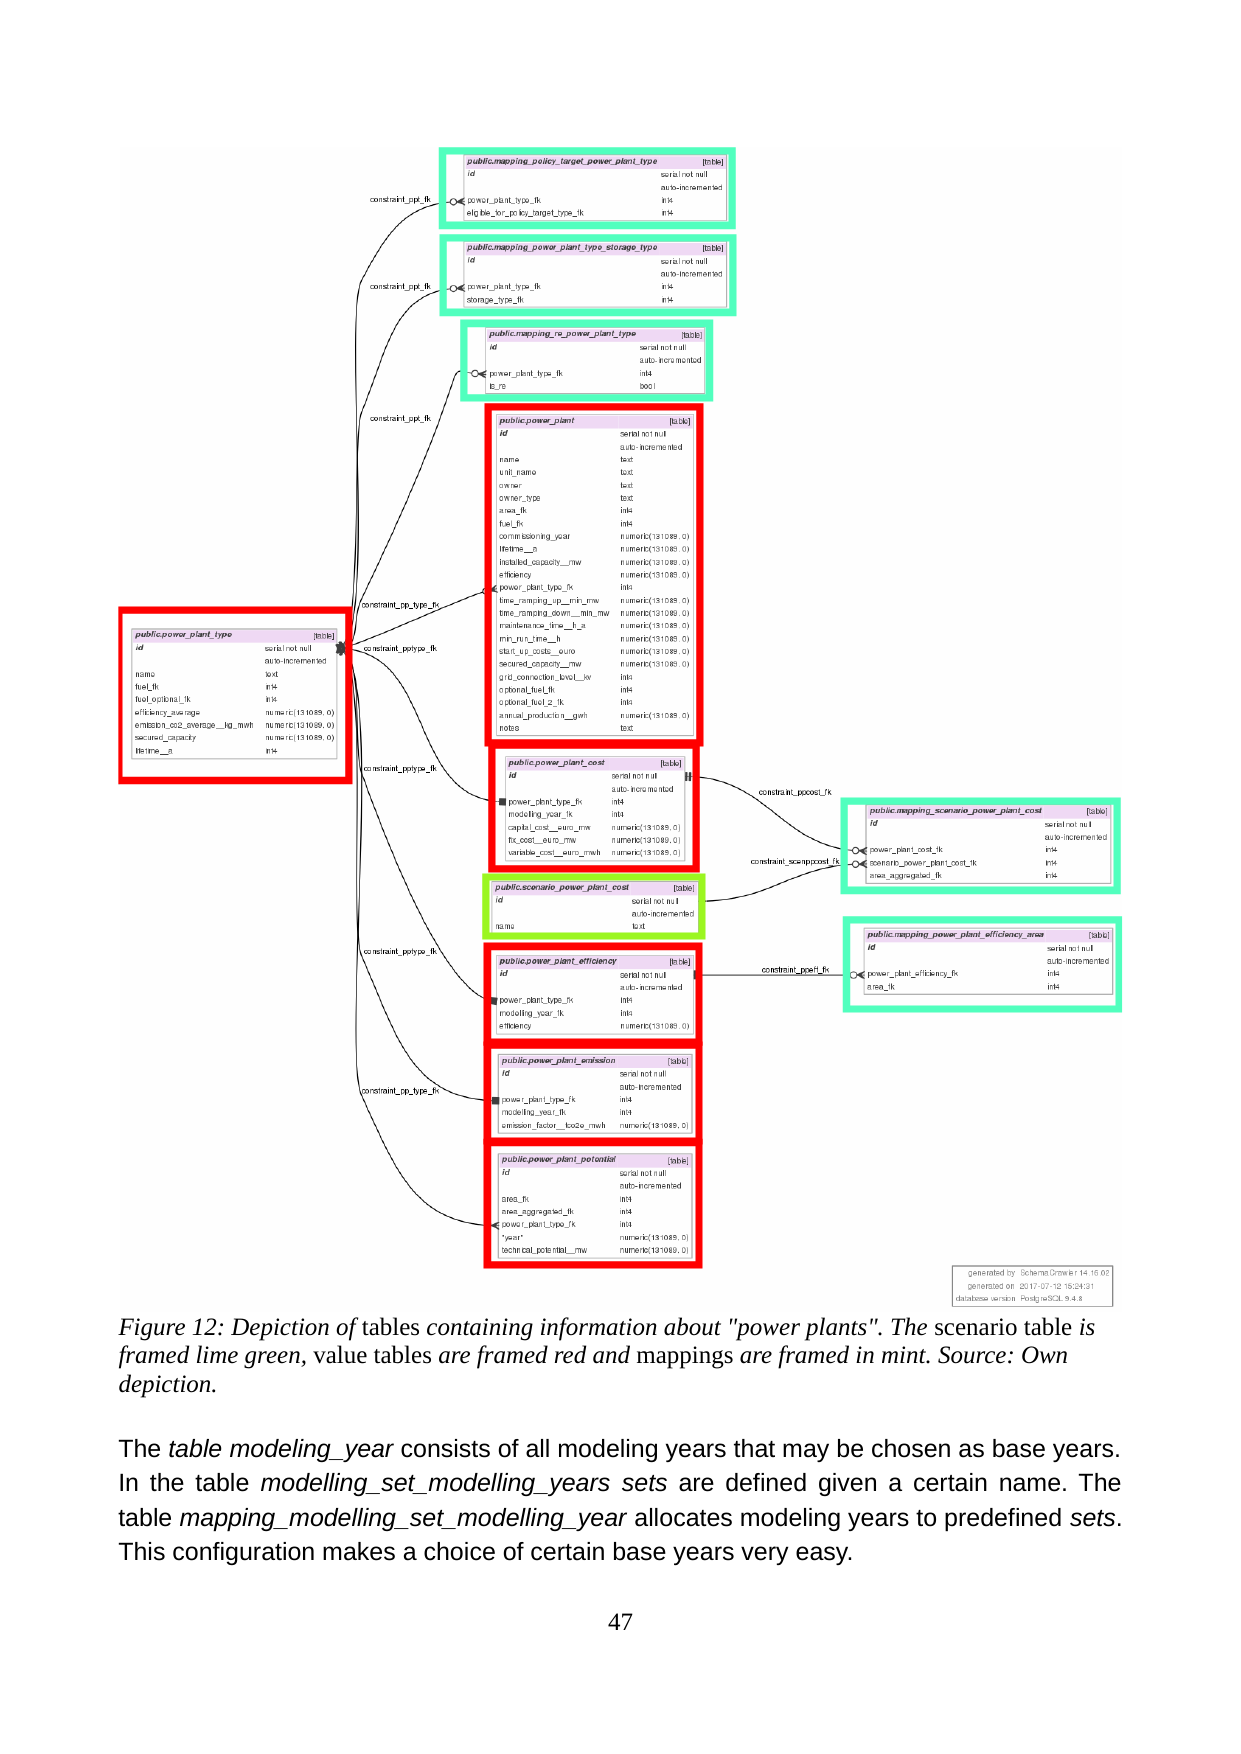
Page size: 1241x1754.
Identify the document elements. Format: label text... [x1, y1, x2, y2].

picture [118, 145, 1123, 1312]
text [118, 118, 1122, 145]
text Figure 12: Depiction of tables containing information about "power plants". The scenario table is framed lime green, value tables are framed red and mappings are framed in mint. Source: Own depiction. [118, 1312, 1122, 1398]
text The table modeling_year consists of all modeling years that may be chosen as base years. In the table modelling_set_modelling_years sets are defined given a certain name. The table mapping_modelling_set_modelling_year allocates modeling years to predefined sets. This configuration makes a choice of certain base years very easy. [118, 1398, 1122, 1566]
